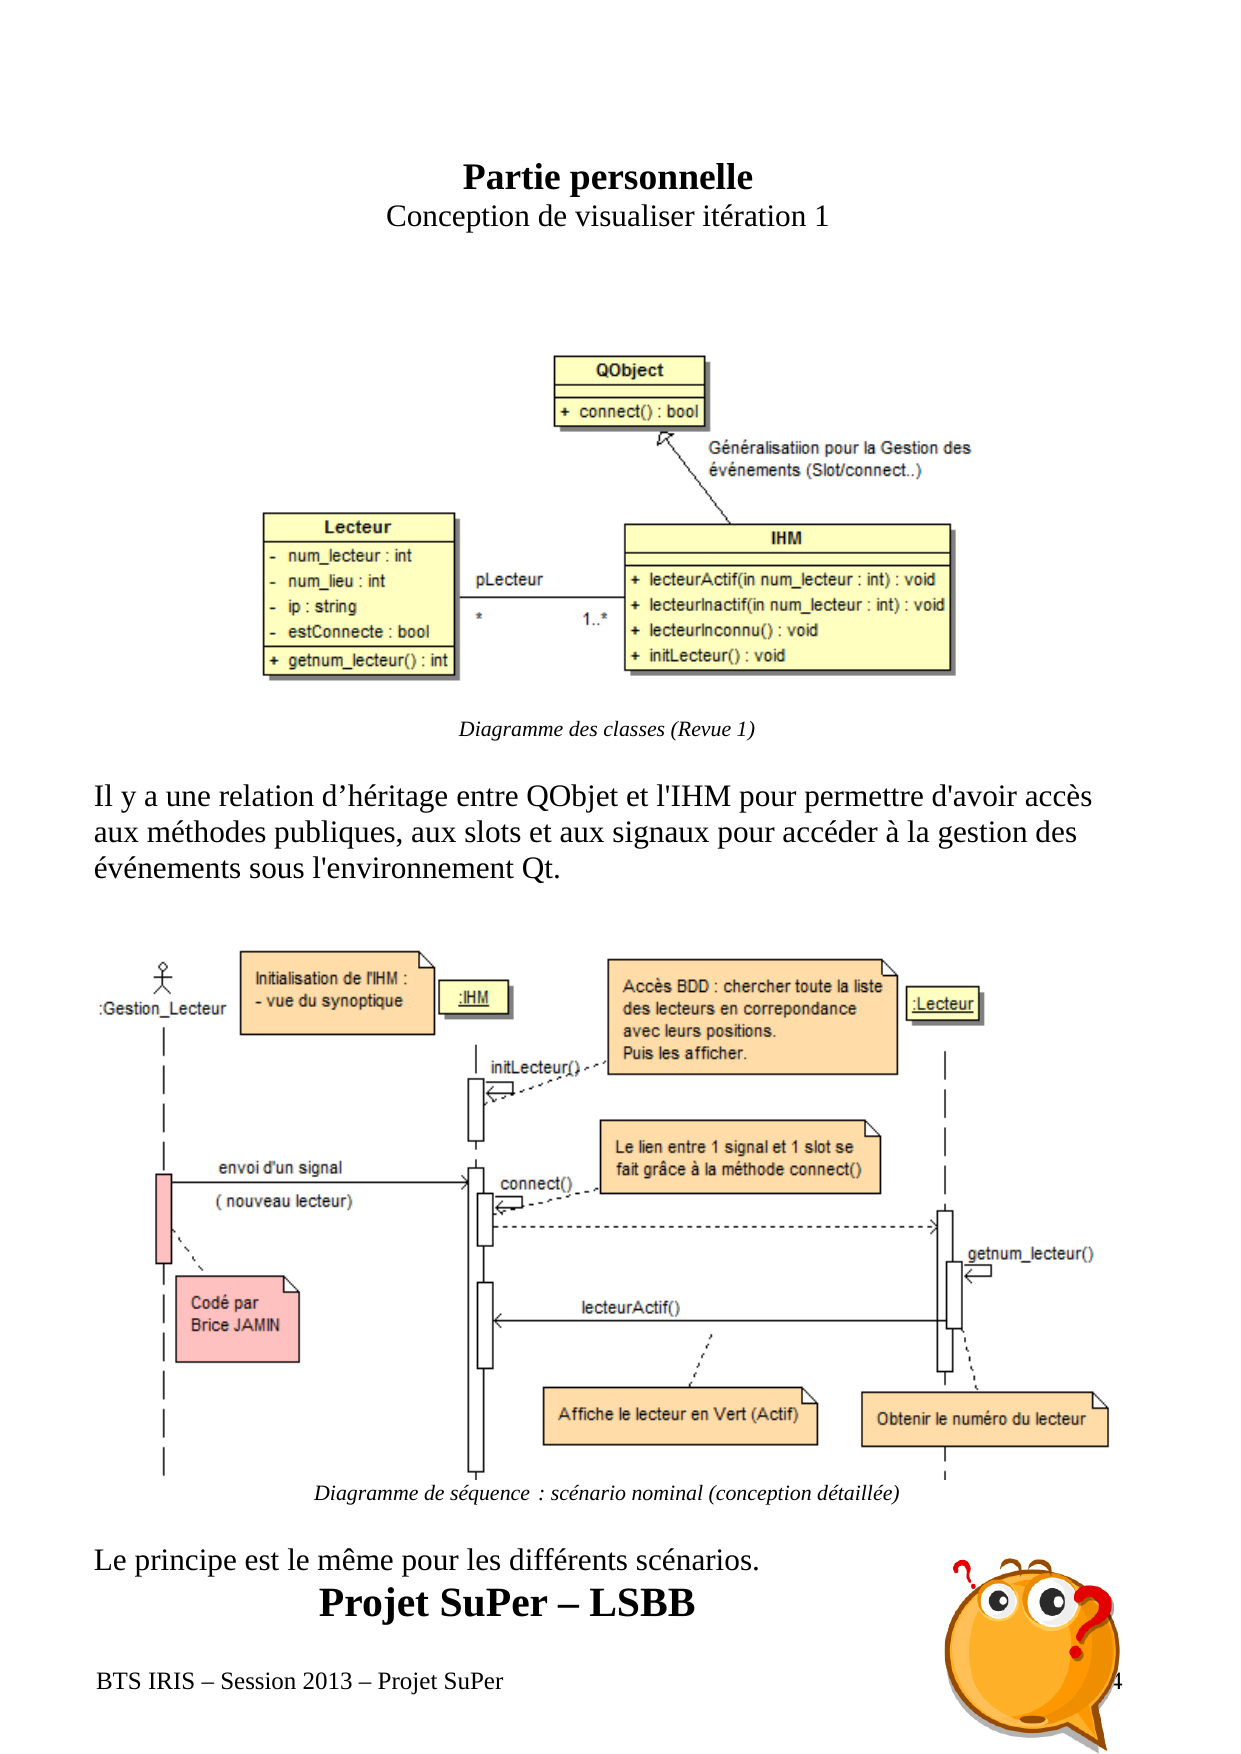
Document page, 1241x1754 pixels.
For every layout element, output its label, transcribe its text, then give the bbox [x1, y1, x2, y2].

text Conception de visualiser itération 1 [94, 197, 1122, 233]
text Projet SuPer – LSBB [94, 1577, 928, 1625]
picture [928, 1556, 1124, 1754]
text Le principe est le même pour les différents scénarios. [94, 1541, 1122, 1577]
text Diagramme des classes (Revue 1) [94, 716, 1122, 741]
text Partie personnelle [94, 154, 1122, 197]
text Diagramme de séquence : scénario nominal (conception détaillée) [94, 1480, 1122, 1505]
text Il y a une relation d’héritage entre QObjet et l'IHM pour permettre d'avoir accès aux méthodes publiques, aux slots et aux signaux pour accéder à la gestion des événements sous l'environnement Qt. [94, 777, 1122, 885]
